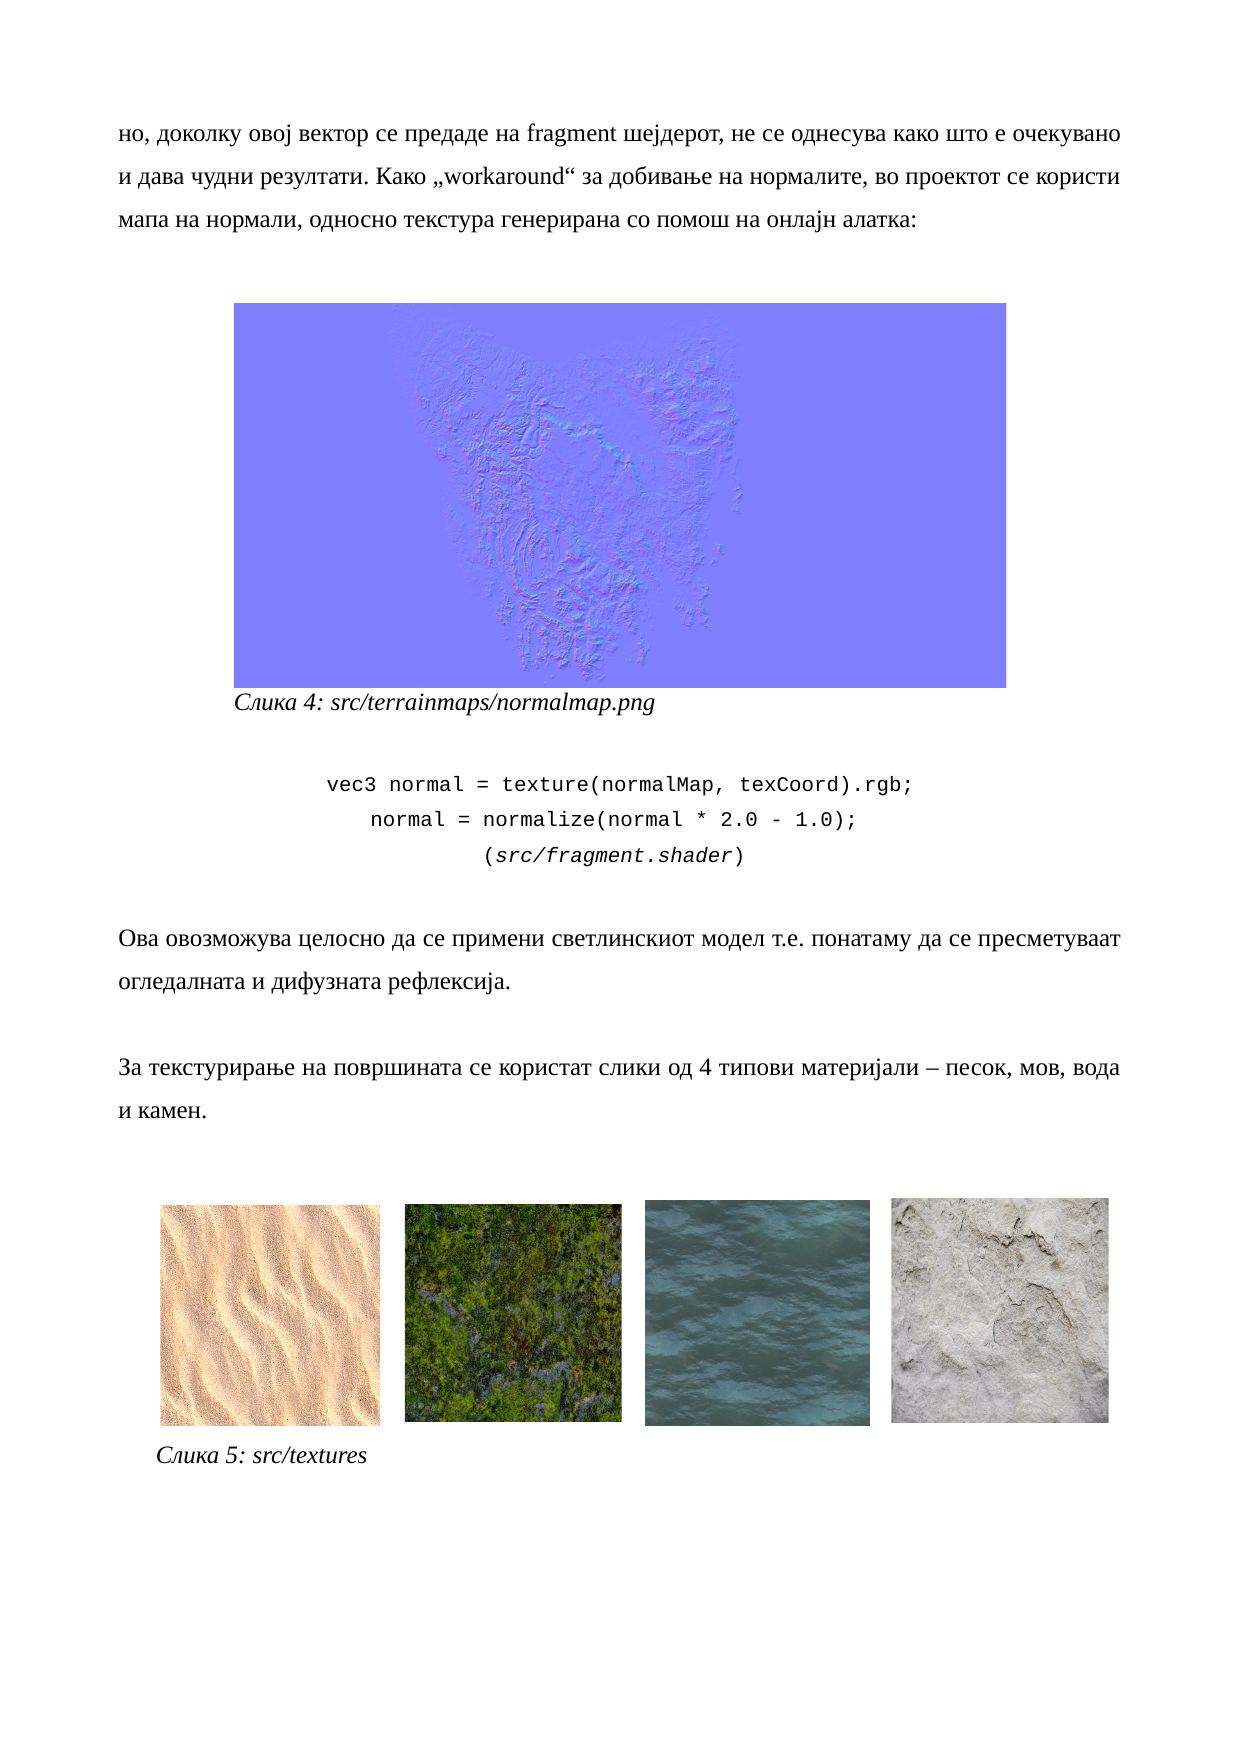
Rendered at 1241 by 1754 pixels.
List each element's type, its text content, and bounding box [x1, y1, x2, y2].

text За текстурирање на површината се користат слики од 4 типови материјали – песок, мов, вода и камен. [118, 1052, 1122, 1124]
text Слика 5: src/textures [118, 1441, 1122, 1469]
text Слика 4: src/terrainmaps/normalmap.png [234, 688, 1007, 716]
picture [891, 1198, 1109, 1423]
picture [404, 1204, 622, 1422]
text vec3 normal = texture(normalMap, texCoord).rgb; [118, 774, 1122, 797]
text но, доколку овој вектор се предаде на fragment шејдерот, не се однесува како што е очекувано и дава чудни резултати. Како „workaround“ за добивање на нормалите, во проектот се користи мапа на нормали, односно текстура генерирана со помош на онлајн алатка: [118, 118, 1122, 233]
picture [233, 303, 1007, 688]
picture [645, 1200, 870, 1426]
text normal = normalize(normal * 2.0 - 1.0); [118, 809, 1122, 833]
picture [160, 1205, 381, 1426]
text (src/fragment.shader) [118, 844, 1122, 868]
text Ова овозможува целосно да се примени светлинскиот модел т.е. понатаму да се пресметуваат огледалната и дифузната рефлексија. [118, 923, 1122, 995]
